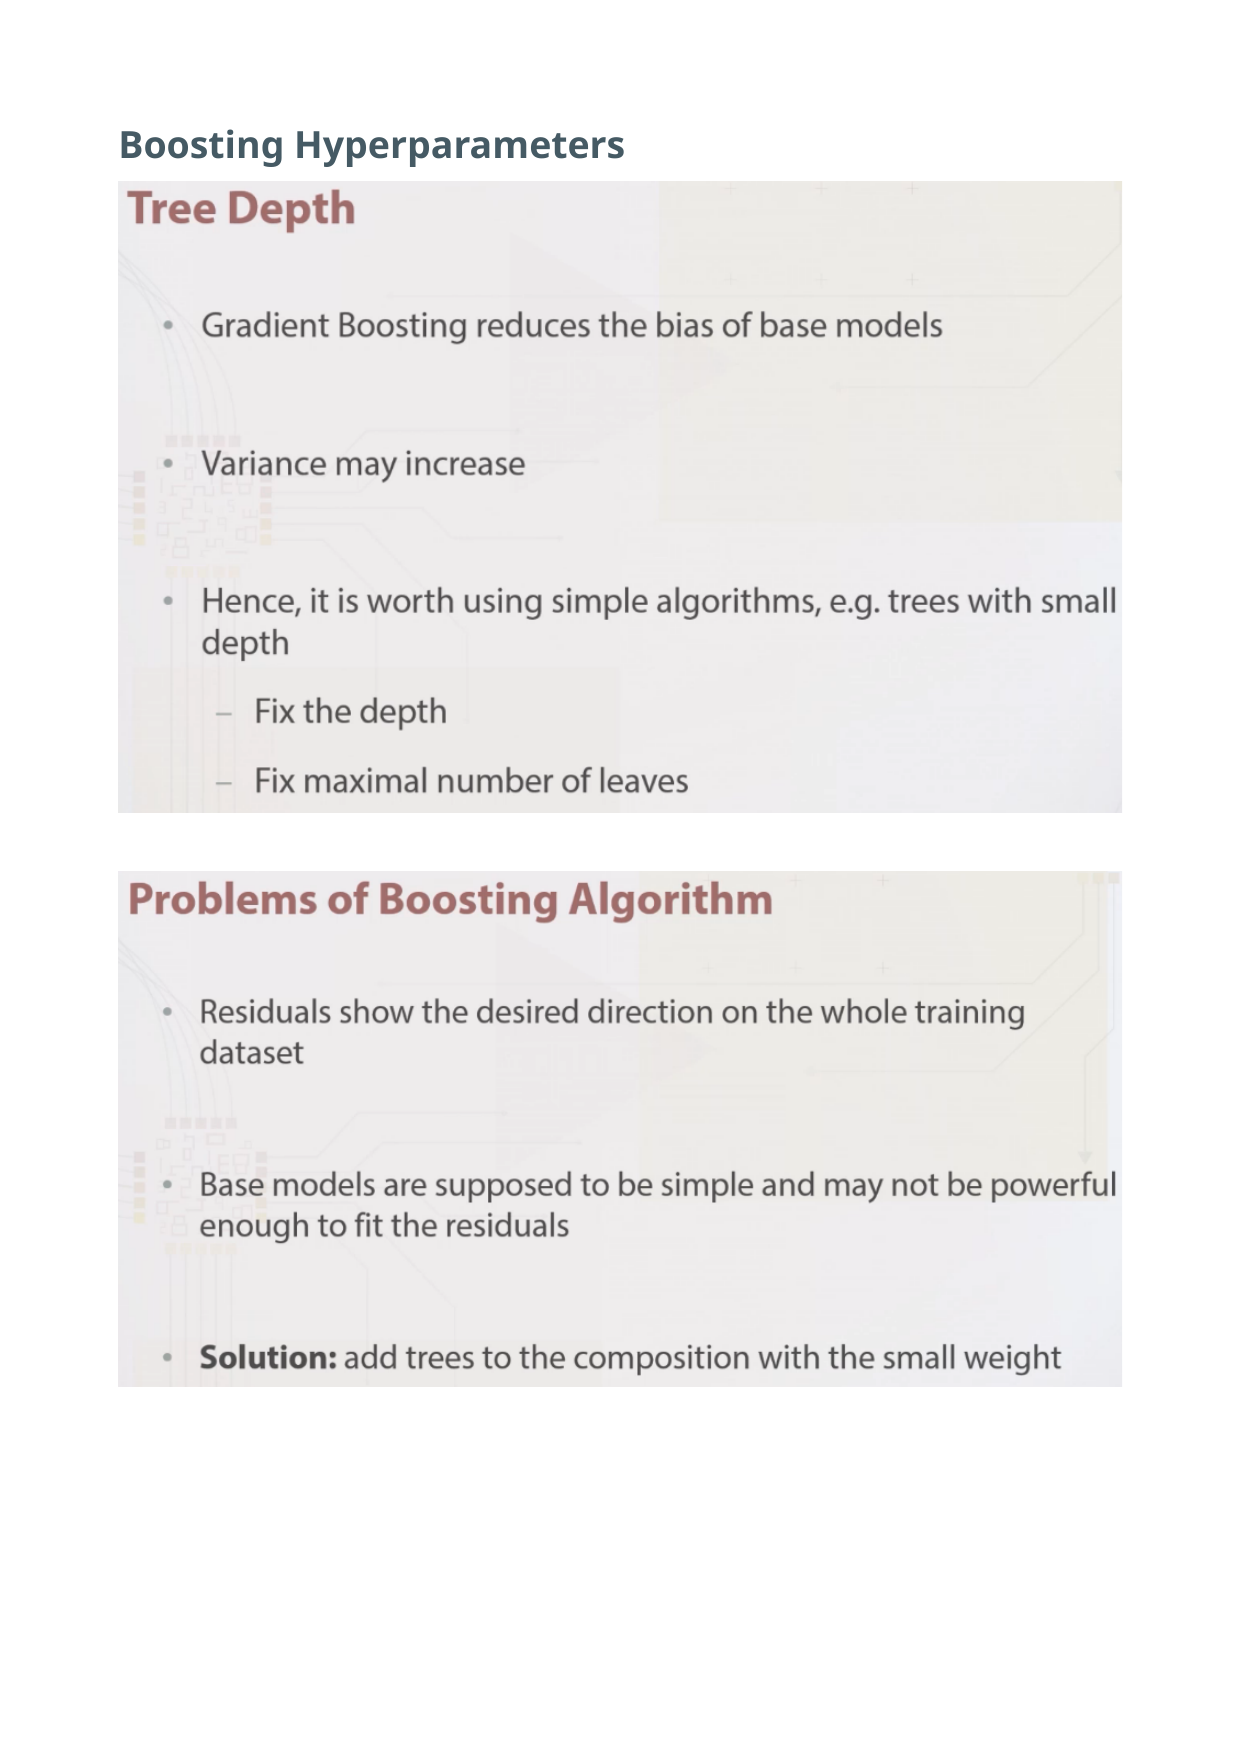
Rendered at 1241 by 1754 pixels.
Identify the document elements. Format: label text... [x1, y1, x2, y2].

picture [118, 181, 1123, 813]
subtitle Boosting Hyperparameters [118, 118, 1122, 169]
picture [118, 871, 1123, 1387]
